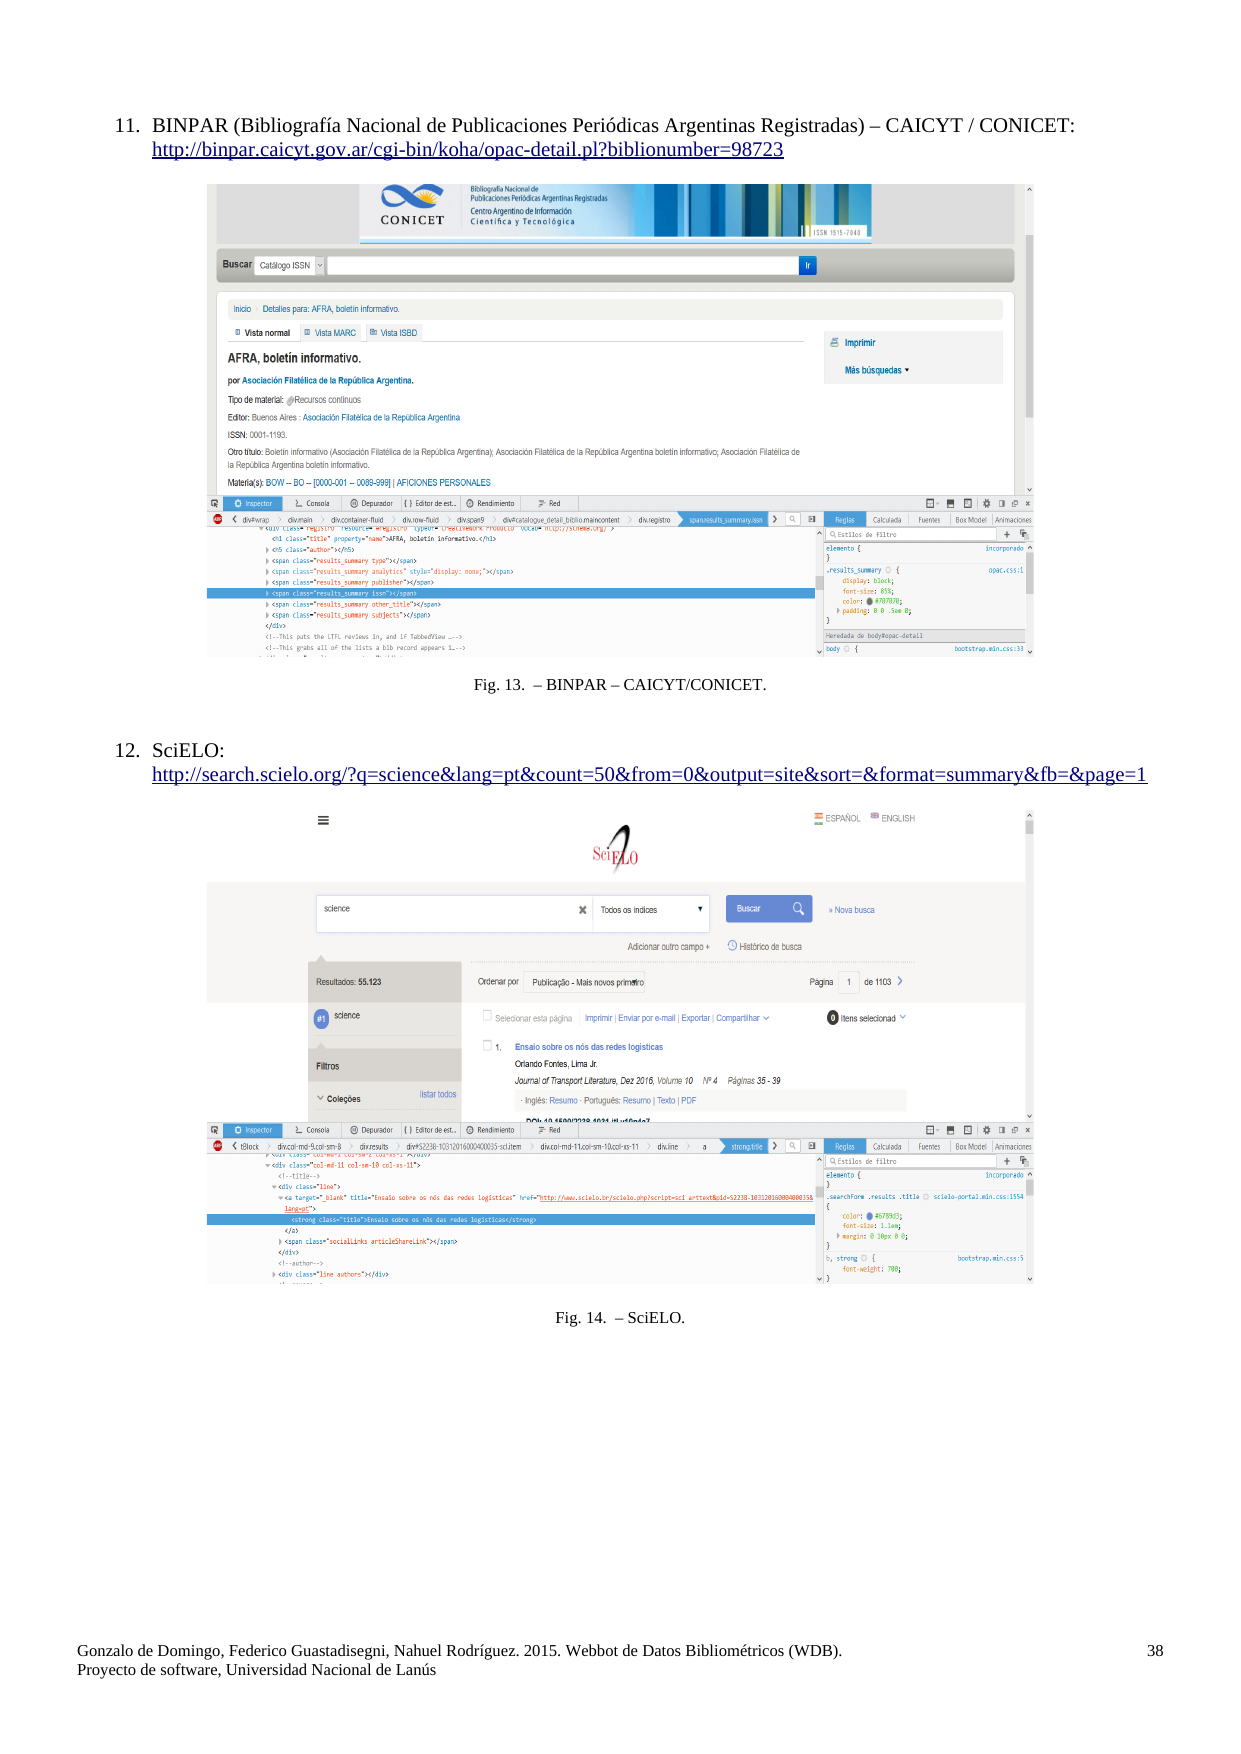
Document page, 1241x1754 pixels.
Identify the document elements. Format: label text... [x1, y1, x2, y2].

picture [206, 184, 1034, 657]
picture [206, 810, 1034, 1284]
list – BINPAR – CAICYT/CONICET. [77, 674, 1163, 693]
text http://search.scielo.org/?q=science&lang=pt&count=50&from=0&output=site&sort=&format=summary&fb=&page=1 [77, 762, 1163, 786]
list – SciELO. [77, 1308, 1163, 1327]
text http://binpar.caicyt.gov.ar/cgi-bin/koha/opac-detail.pl?biblionumber=98723 [77, 137, 1163, 161]
list BINPAR (Bibliografía Nacional de Publicaciones Periódicas Argentinas Registradas) – CAICYT / CONICET: [114, 112, 1163, 137]
list SciELO: [114, 738, 1163, 762]
